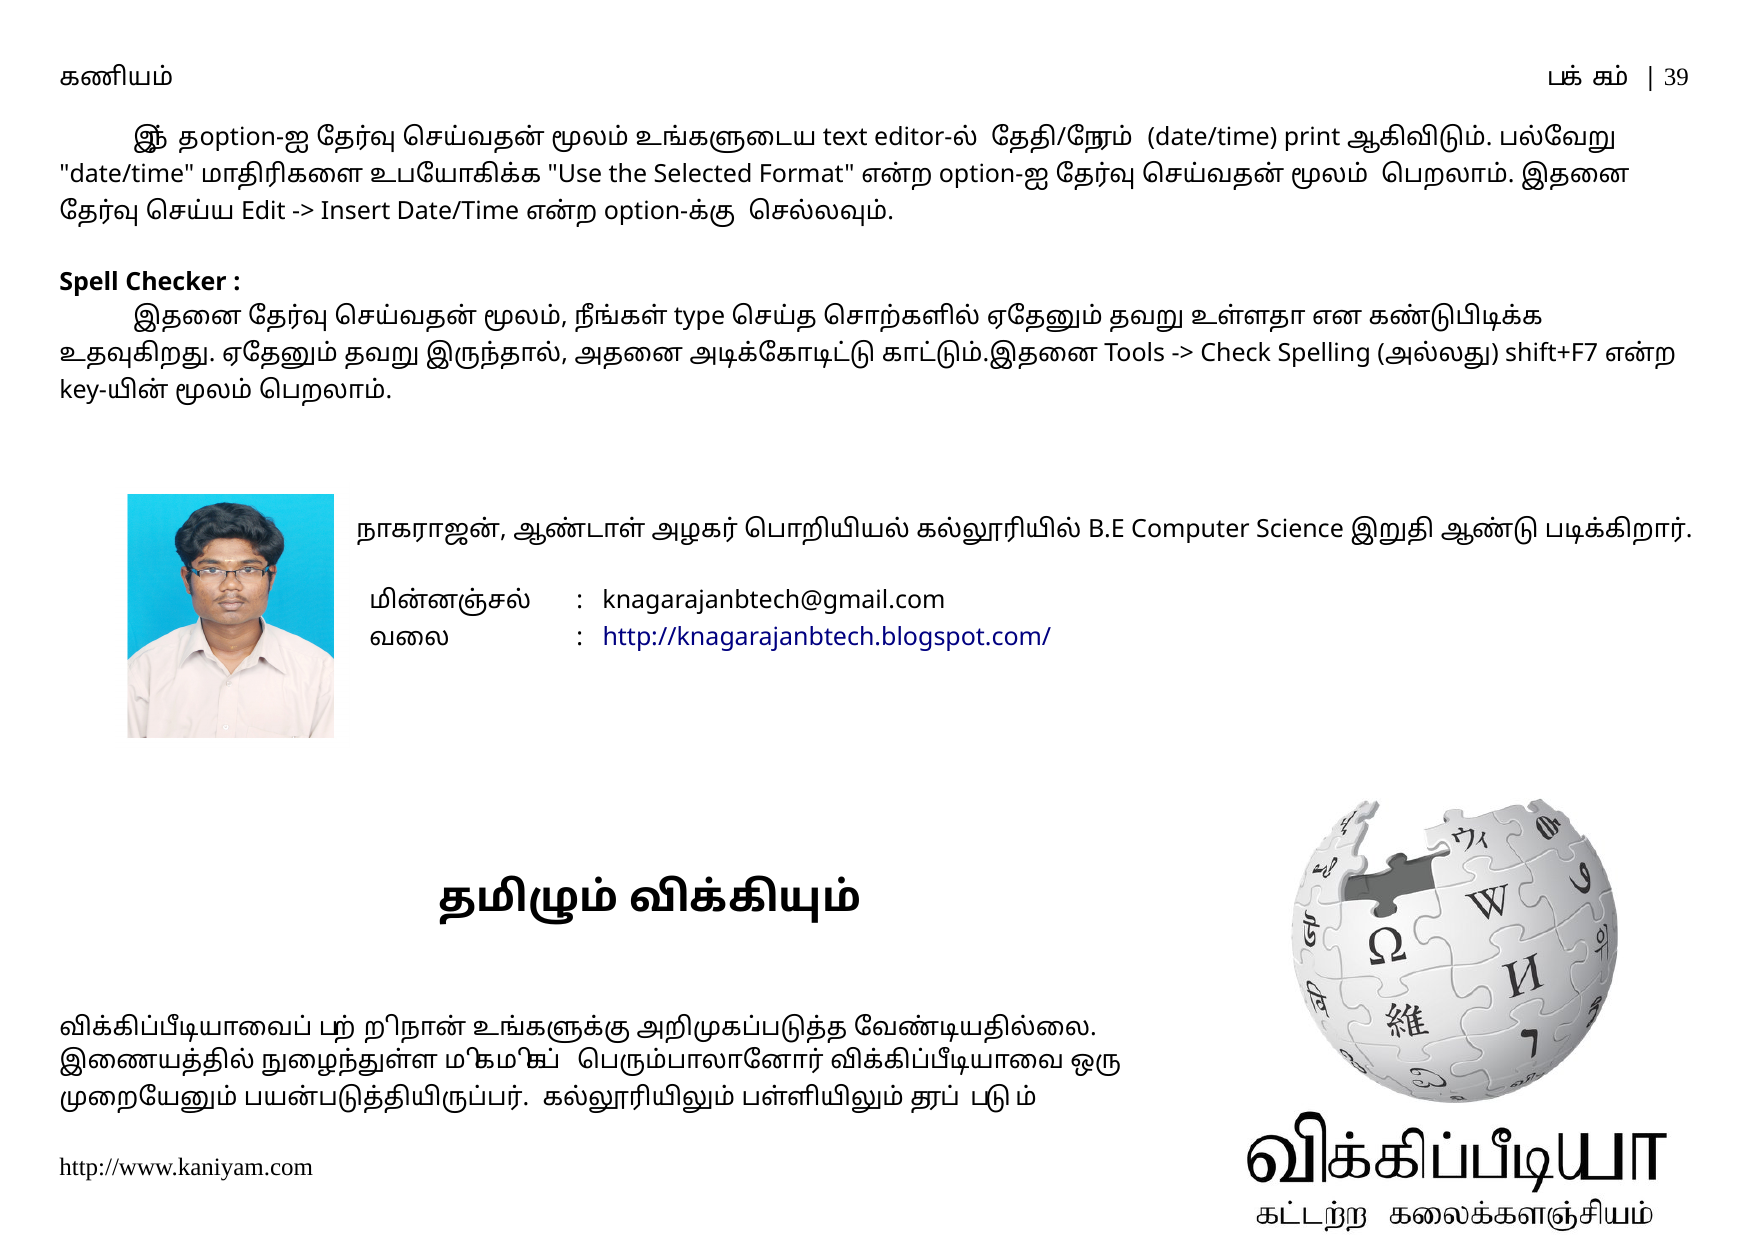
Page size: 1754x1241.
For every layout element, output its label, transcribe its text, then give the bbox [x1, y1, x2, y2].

text இந்த option-ஐ தேர்வு செய்வதன் மூலம் உங்களுடைய text editor-ல் தேதி/நேரம் (date/time) print ஆகிவிடும். பல்வேறு "date/time" மாதிரிகளை உபயோகிக்க "Use the Selected Format" என்ற option-ஐ தேர்வு செய்வதன் மூலம் பெறலாம். இதனை தேர்வு செய்ய Edit -> Insert Date/Time என்ற option-க்கு செல்லவும். [59, 118, 1695, 229]
text [59, 619, 115, 656]
text [59, 511, 115, 548]
subtitle தமிழும் விக்கியும் [59, 874, 1240, 928]
subtitle [1672, 874, 1695, 928]
text இதனை தேர்வு செய்வதன் மூலம், நீங்கள் type செய்த சொற்களில் ஏதேனும் தவறு உள்ளதா என கண்டுபிடிக்க உதவுகிறது. ஏதேனும் தவறு இருந்தால், அதனை அடிக்கோடிட்டு காட்டும்.இதனை Tools -> Check Spelling (அல்லது) shift+F7 என்ற key-யின் மூலம் பெறலாம். [59, 298, 1695, 408]
picture [1240, 798, 1672, 1241]
text விக்கிப்பீடியாவைப் பற்றி நான் உங்களுக்கு அறிமுகப்படுத்த வேண்டியதில்லை. இணையத்தில் நுழைந்துள்ள மிக மிகப் பெரும்பாலானோர் விக்கிப்பீடியாவை ஒரு முறையேனும் பயன்படுத்தியிருப்பர். கல்லூரியிலும் பள்ளியிலும் தரப்படும் [59, 1009, 1240, 1115]
picture [115, 482, 350, 748]
text மின்னஞ்சல் : knagarajanbtech@gmail.com [350, 582, 1695, 619]
text வலை : http://knagarajanbtech.blogspot.com/ [350, 619, 1695, 656]
text நாகராஜன், ஆண்டாள் அழகர் பொறியியல் கல்லூரியில் B.E Computer Science இறுதி ஆண்டு படிக்கிறார். [350, 511, 1695, 548]
text [59, 582, 115, 619]
text Spell Checker : [59, 263, 1695, 298]
